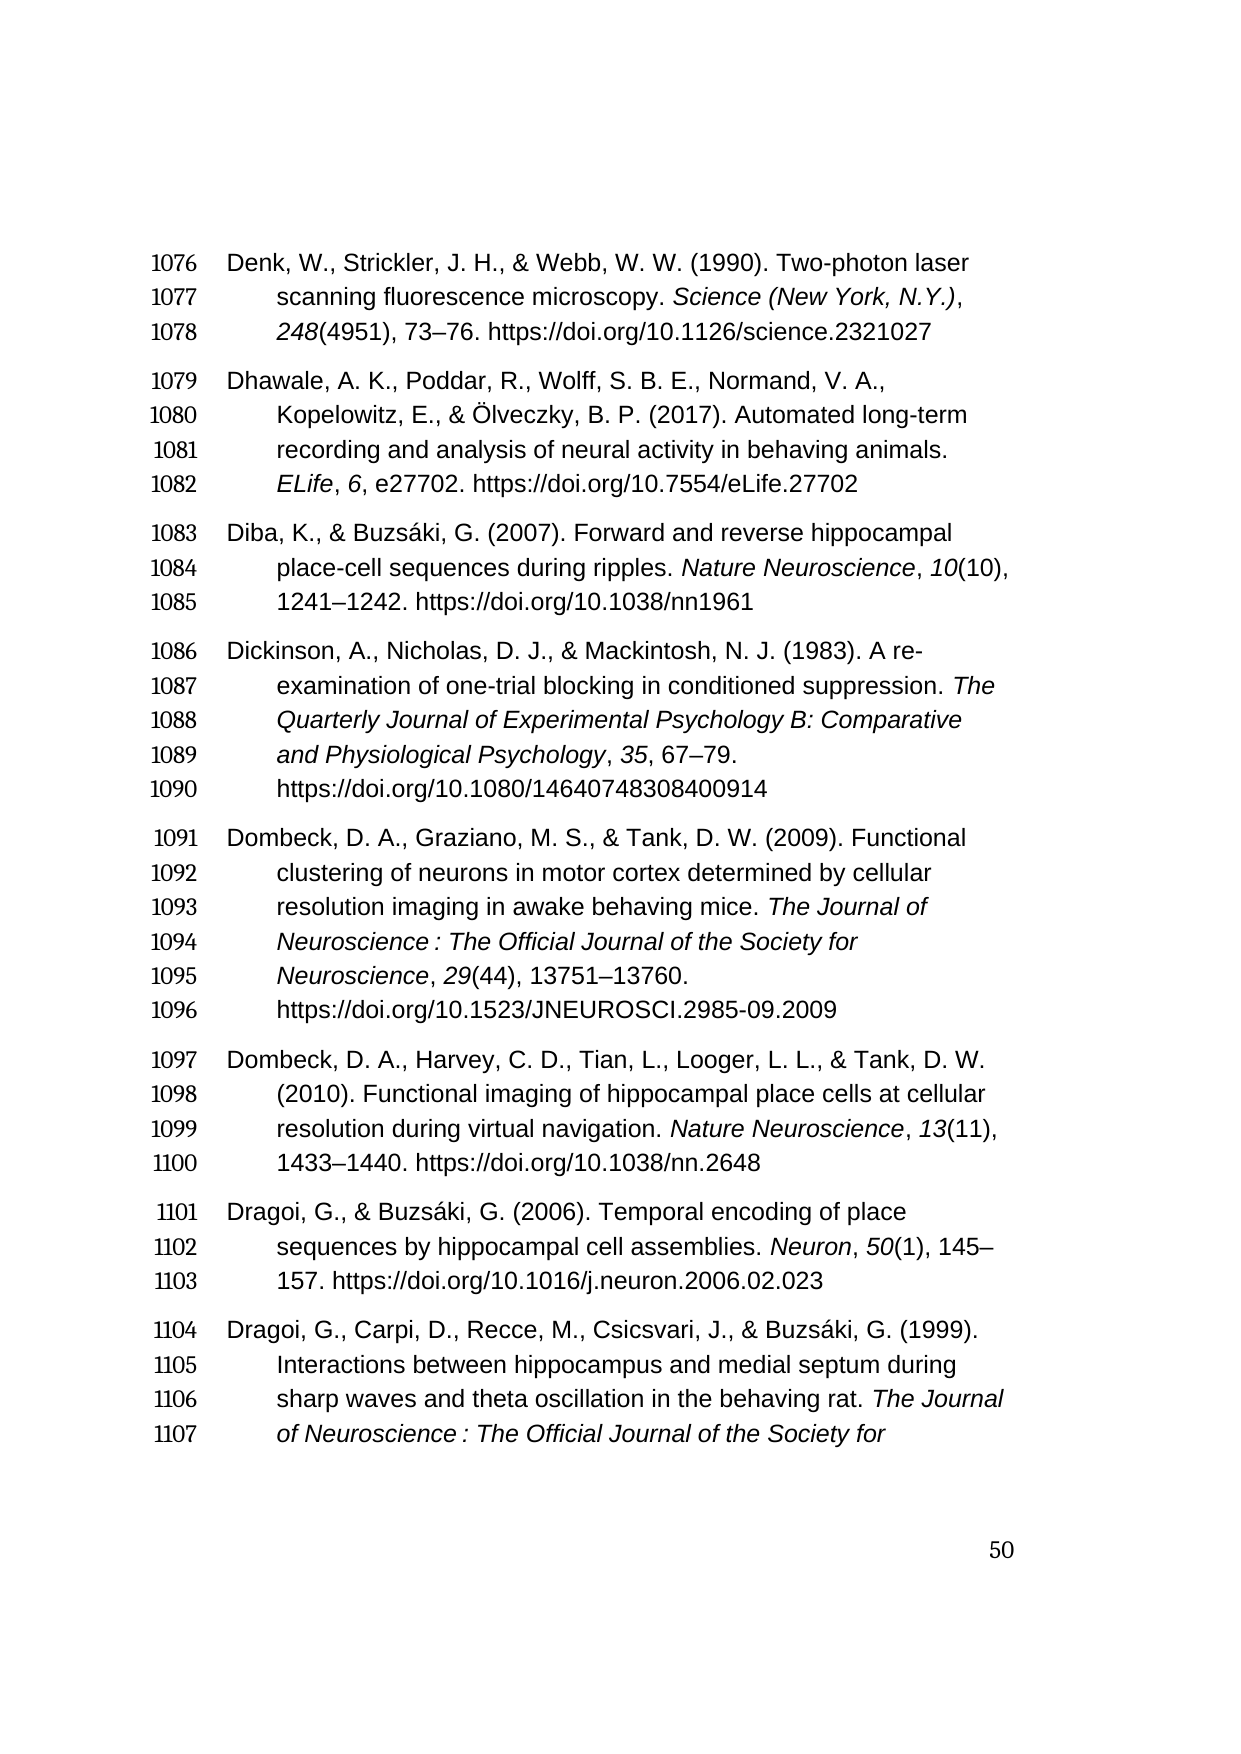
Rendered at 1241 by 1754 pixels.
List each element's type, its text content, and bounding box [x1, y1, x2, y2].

text Dombeck, D. A., Harvey, C. D., Tian, L., Looger, L. L., & Tank, D. W. (2010). Functional imaging of hippocampal place cells at cellular resolution during virtual navigation. Nature Neuroscience, 13(11), 1433–1440. https://doi.org/10.1038/nn.2648 [226, 1044, 1014, 1177]
text Dragoi, G., & Buzsáki, G. (2006). Temporal encoding of place sequences by hippocampal cell assemblies. Neuron, 50(1), 145–157. https://doi.org/10.1016/j.neuron.2006.02.023 [226, 1197, 1014, 1295]
text Diba, K., & Buzsáki, G. (2007). Forward and reverse hippocampal place-cell sequences during ripples. Nature Neuroscience, 10(10), 1241–1242. https://doi.org/10.1038/nn1961 [226, 518, 1014, 616]
text Dhawale, A. K., Poddar, R., Wolff, S. B. E., Normand, V. A., Kopelowitz, E., & Ölveczky, B. P. (2017). Automated long-term recording and analysis of neural activity in behaving animals. ELife, 6, e27702. https://doi.org/10.7554/eLife.27702 [226, 366, 1014, 498]
text Denk, W., Strickler, J. H., & Webb, W. W. (1990). Two-photon laser scanning fluorescence microscopy. Science (New York, N.Y.), 248(4951), 73–76. https://doi.org/10.1126/science.2321027 [226, 248, 1014, 345]
text Dickinson, A., Nicholas, D. J., & Mackintosh, N. J. (1983). A re-examination of one-trial blocking in conditioned suppression. The Quarterly Journal of Experimental Psychology B: Comparative and Physiological Psychology, 35, 67–79. https://doi.org/10.1080/14640748308400914 [226, 636, 1014, 803]
text Dombeck, D. A., Graziano, M. S., & Tank, D. W. (2009). Functional clustering of neurons in motor cortex determined by cellular resolution imaging in awake behaving mice. The Journal of Neuroscience : The Official Journal of the Society for Neuroscience, 29(44), 13751–13760. https://doi.org/10.1523/JNEUROSCI.2985-09.2009 [226, 823, 1014, 1024]
text Dragoi, G., Carpi, D., Recce, M., Csicsvari, J., & Buzsáki, G. (1999). Interactions between hippocampus and medial septum during sharp waves and theta oscillation in the behaving rat. The Journal of Neuroscience : The Official Journal of the Society for [226, 1315, 1014, 1447]
